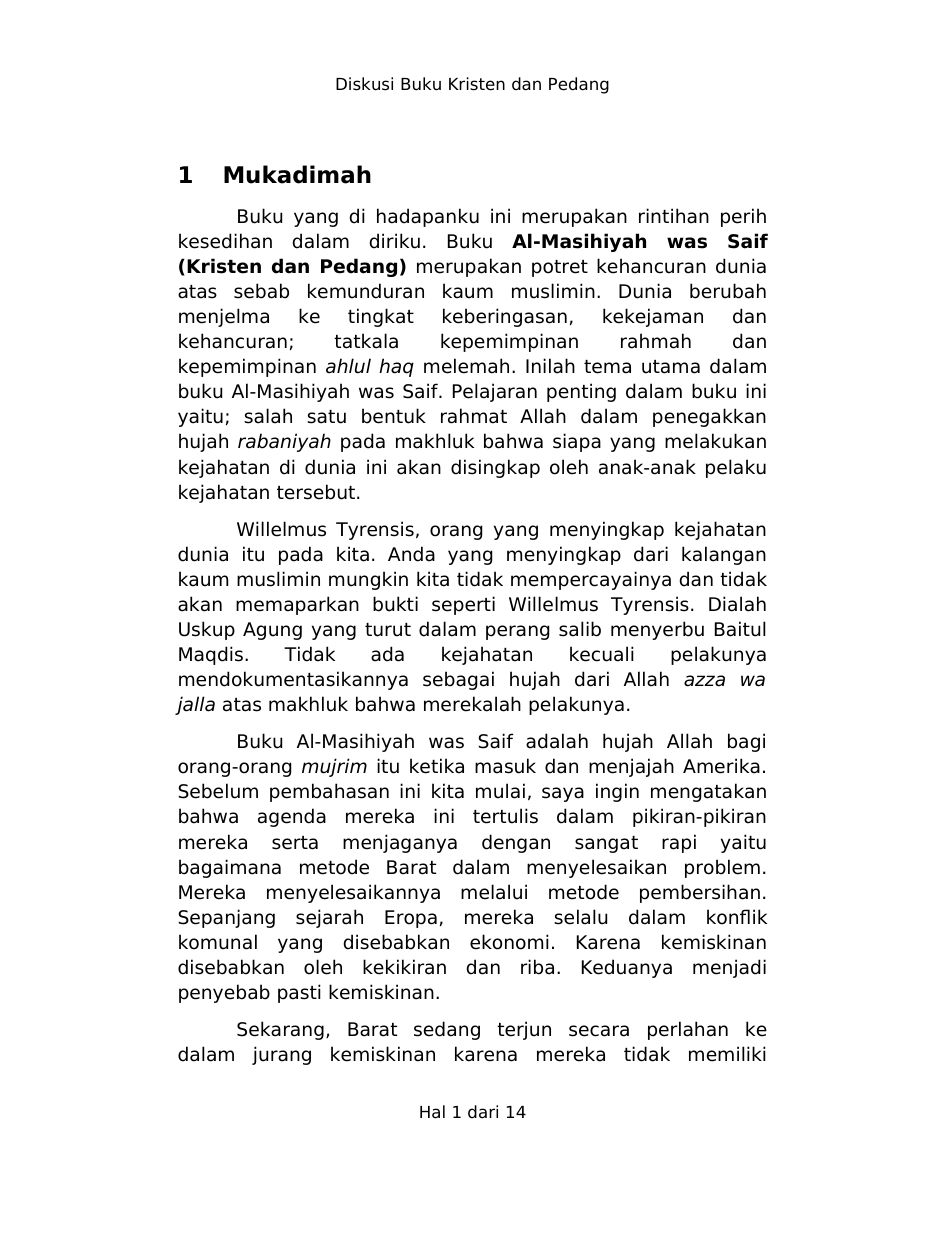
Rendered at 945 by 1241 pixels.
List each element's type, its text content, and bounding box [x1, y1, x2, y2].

text Sekarang, Barat sedang terjun secara perlahan ke dalam jurang kemiskinan karena mereka tidak memiliki [177, 1019, 768, 1066]
text Buku Al-Masihiyah was Saif adalah hujah Allah bagi orang-orang mujrim itu ketika masuk dan menjajah Amerika. Sebelum pembahasan ini kita mulai, saya ingin mengatakan bahwa agenda mereka ini tertulis dalam pikiran-pikiran mereka serta menjaganya dengan sangat rapi yaitu bagaimana metode Barat dalam menyelesaikan problem. Mereka menyelesaikannya melalui metode pembersihan. Sepanjang sejarah Eropa, mereka selalu dalam konflik komunal yang disebabkan ekonomi. Karena kemiskinan disebabkan oleh kekikiran dan riba. Keduanya menjadi penyebab pasti kemiskinan. [177, 731, 768, 1004]
subtitle Mukadimah [177, 162, 768, 189]
text Willelmus Tyrensis, orang yang menyingkap kejahatan dunia itu pada kita. Anda yang menyingkap dari kalangan kaum muslimin mungkin kita tidak mempercayainya dan tidak akan memaparkan bukti seperti Willelmus Tyrensis. Dialah Uskup Agung yang turut dalam perang salib menyerbu Baitul Maqdis. Tidak ada kejahatan kecuali pelakunya mendokumentasikannya sebagai hujah dari Allah azza wa jalla atas makhluk bahwa merekalah pelakunya. [177, 519, 768, 716]
text Buku yang di hadapanku ini merupakan rintihan perih kesedihan dalam diriku. Buku Al-Masihiyah was Saif (Kristen dan Pedang) merupakan potret kehancuran dunia atas sebab kemunduran kaum muslimin. Dunia berubah menjelma ke tingkat keberingasan, kekejaman dan kehancuran; tatkala kepemimpinan rahmah dan kepemimpinan ahlul haq melemah. Inilah tema utama dalam buku Al-Masihiyah was Saif. Pelajaran penting dalam buku ini yaitu; salah satu bentuk rahmat Allah dalam penegakkan hujah rabaniyah pada makhluk bahwa siapa yang melakukan kejahatan di dunia ini akan disingkap oleh anak-anak pelaku kejahatan tersebut. [177, 206, 768, 504]
